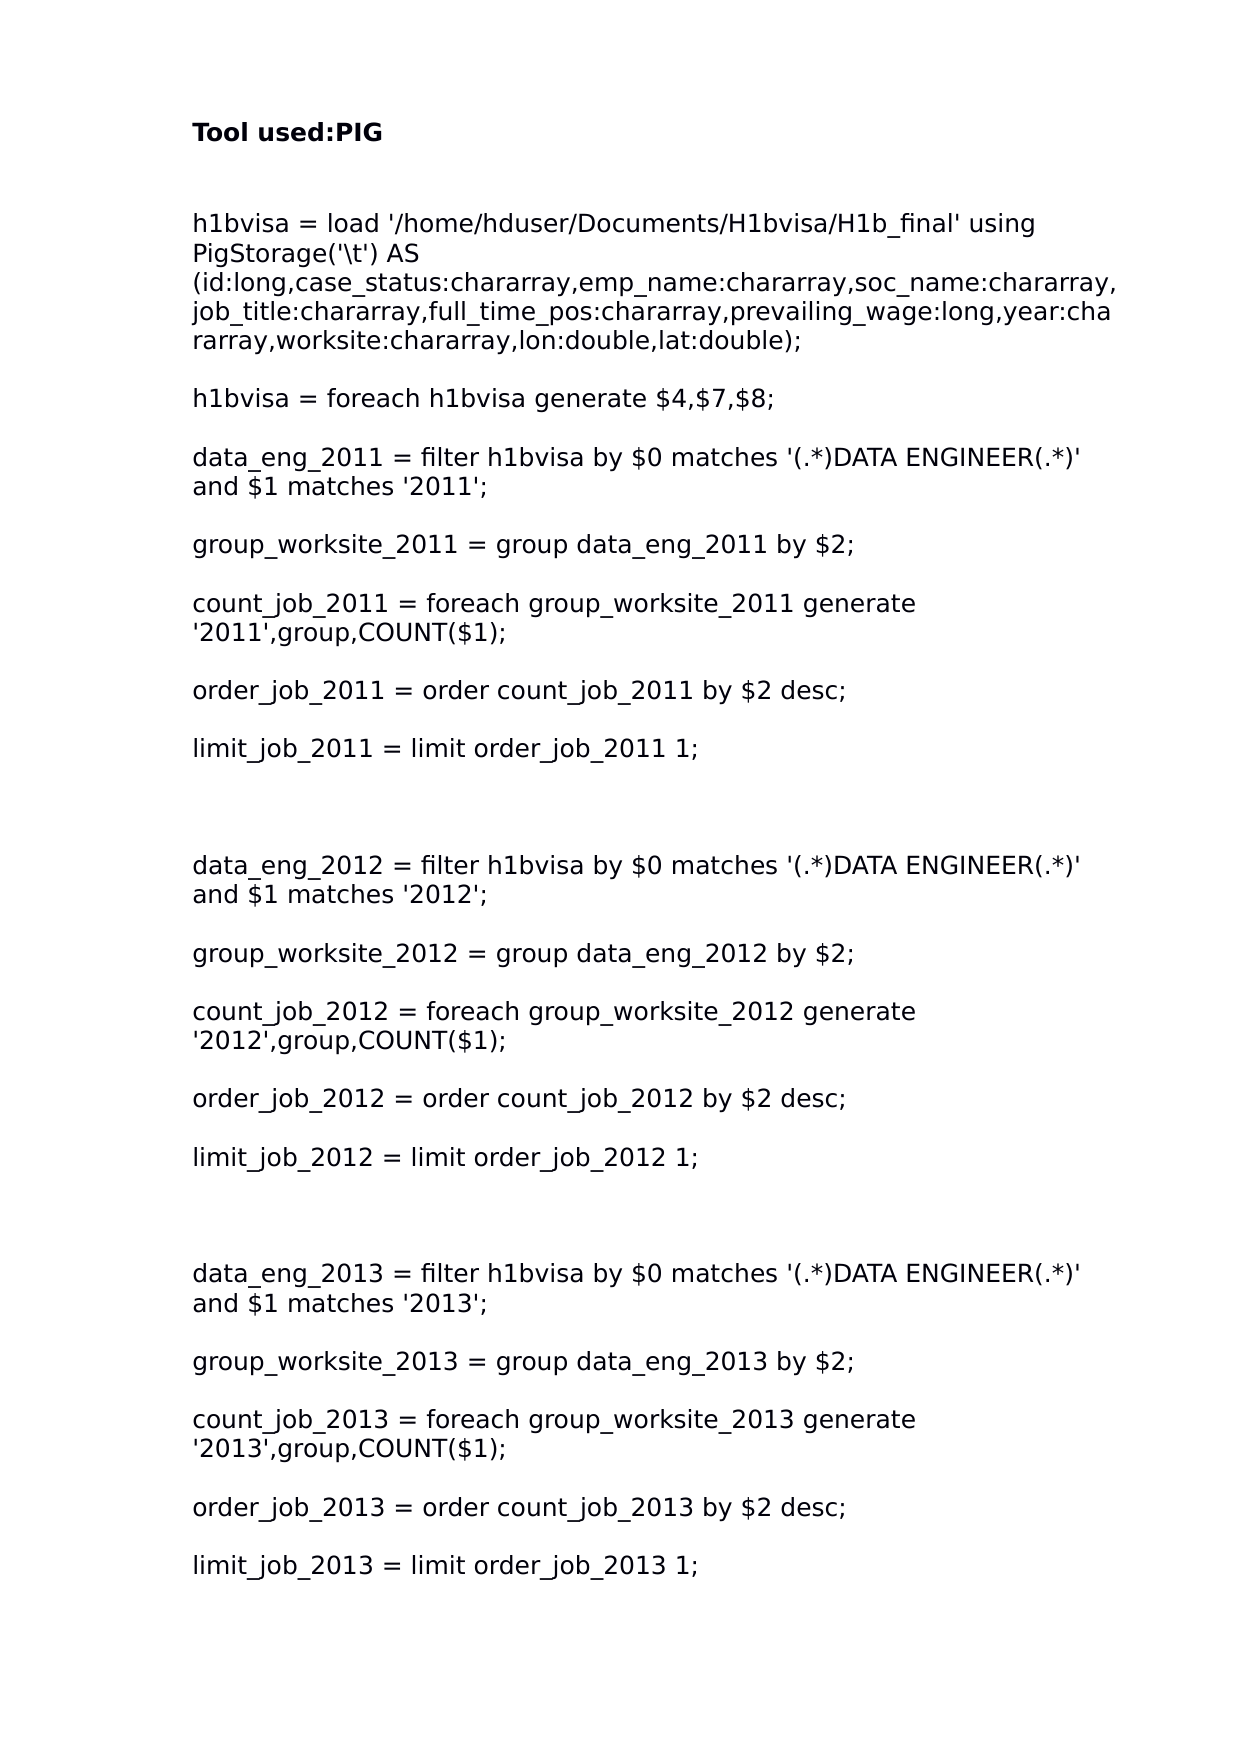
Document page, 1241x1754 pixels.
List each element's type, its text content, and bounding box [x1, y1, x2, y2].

text group_worksite_2011 = group data_eng_2011 by $2; [192, 530, 1122, 559]
text Tool used:PIG [192, 118, 1122, 147]
text h1bvisa = foreach h1bvisa generate $4,$7,$8; [192, 384, 1122, 414]
text order_job_2012 = order count_job_2012 by $2 desc; [192, 1084, 1122, 1114]
text order_job_2011 = order count_job_2011 by $2 desc; [192, 676, 1122, 705]
text h1bvisa = load '/home/hduser/Documents/H1bvisa/H1b_final' using PigStorage('\t') AS (id:long,case_status:chararray,emp_name:chararray,soc_name:chararray,job_title:chararray,full_time_pos:chararray,prevailing_wage:long,year:chararray,worksite:chararray,lon:double,lat:double); [192, 209, 1122, 355]
text data_eng_2012 = filter h1bvisa by $0 matches '(.*)DATA ENGINEER(.*)' and $1 matches '2012'; [192, 851, 1122, 909]
text group_worksite_2013 = group data_eng_2013 by $2; [192, 1347, 1122, 1376]
text data_eng_2013 = filter h1bvisa by $0 matches '(.*)DATA ENGINEER(.*)' and $1 matches '2013'; [192, 1259, 1122, 1318]
text order_job_2013 = order count_job_2013 by $2 desc; [192, 1493, 1122, 1522]
text limit_job_2013 = limit order_job_2013 1; [192, 1551, 1122, 1580]
text count_job_2013 = foreach group_worksite_2013 generate '2013',group,COUNT($1); [192, 1405, 1122, 1464]
text count_job_2012 = foreach group_worksite_2012 generate '2012',group,COUNT($1); [192, 997, 1122, 1055]
text limit_job_2012 = limit order_job_2012 1; [192, 1143, 1122, 1172]
text data_eng_2011 = filter h1bvisa by $0 matches '(.*)DATA ENGINEER(.*)' and $1 matches '2011'; [192, 443, 1122, 501]
text group_worksite_2012 = group data_eng_2012 by $2; [192, 939, 1122, 968]
text limit_job_2011 = limit order_job_2011 1; [192, 734, 1122, 764]
text count_job_2011 = foreach group_worksite_2011 generate '2011',group,COUNT($1); [192, 589, 1122, 647]
